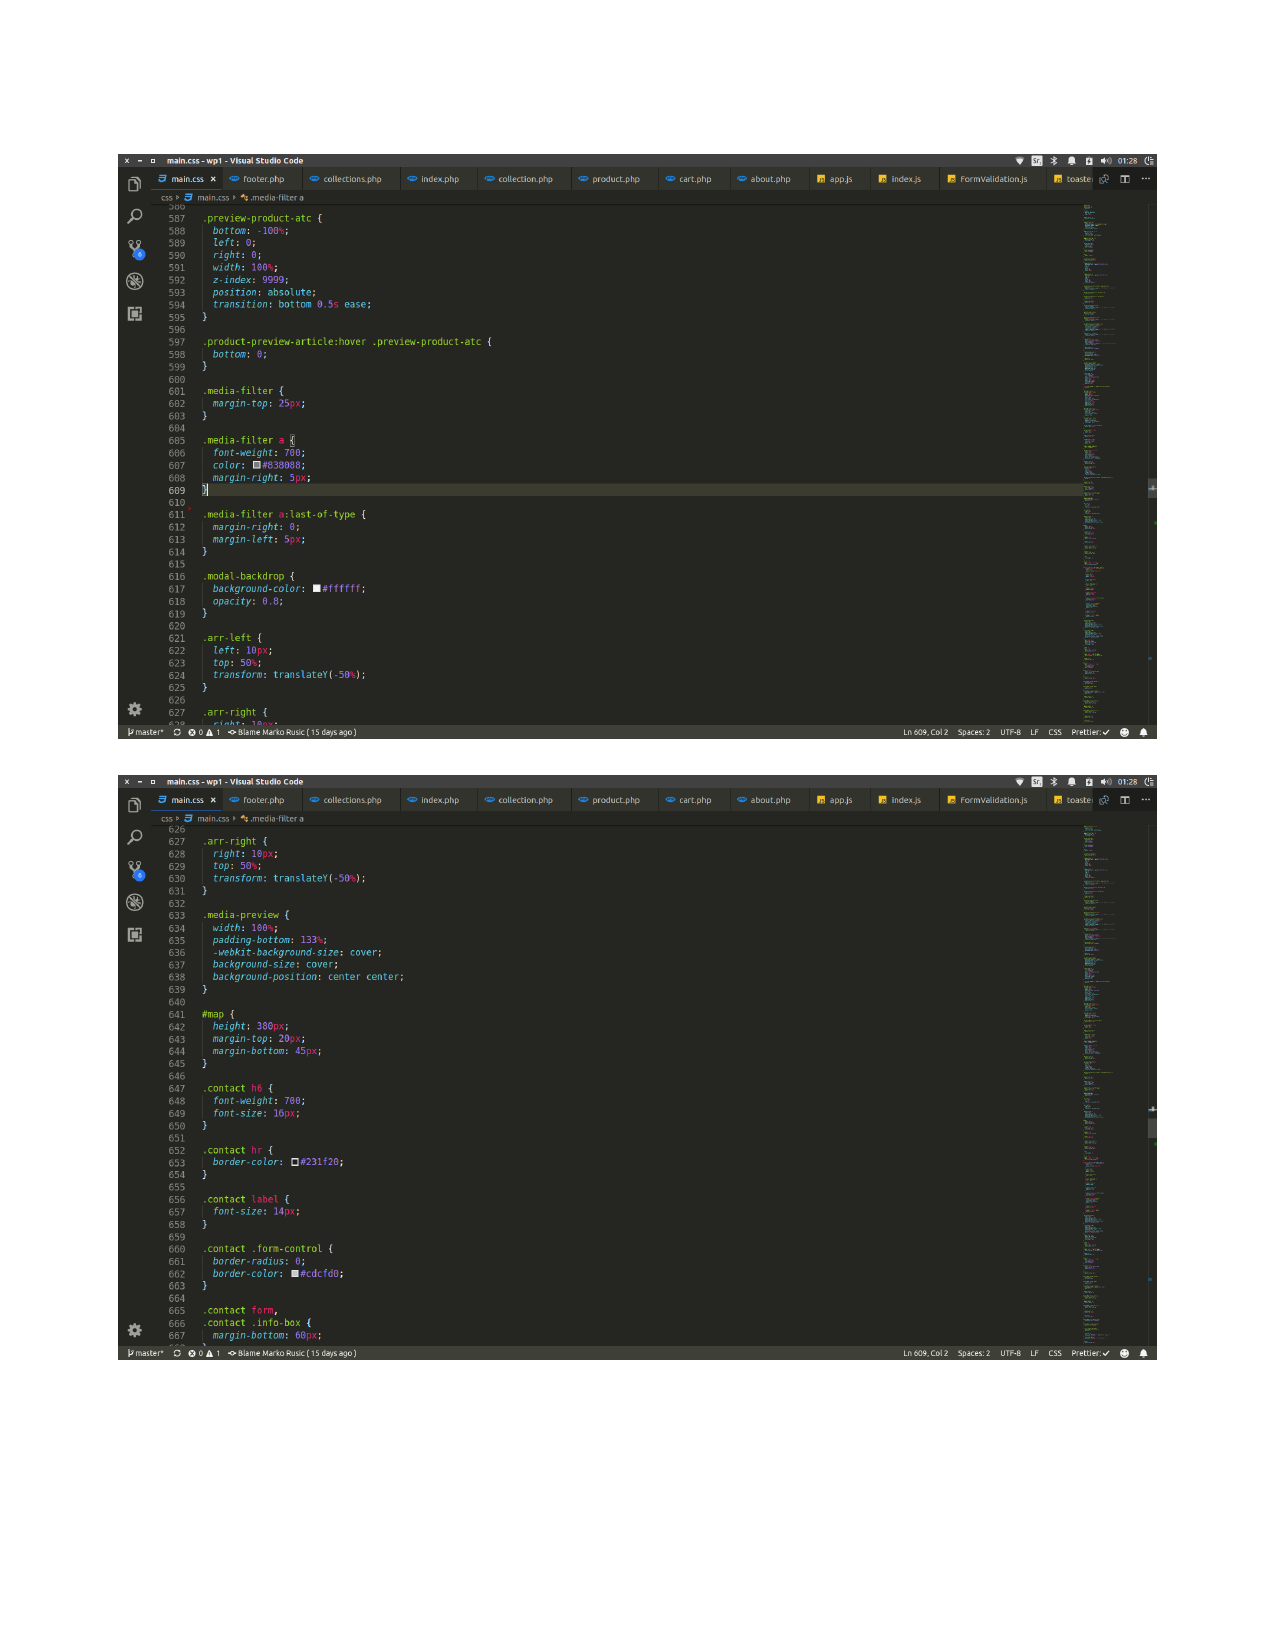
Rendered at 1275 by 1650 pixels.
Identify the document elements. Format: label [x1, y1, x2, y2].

picture [118, 775, 1157, 1360]
picture [118, 154, 1157, 739]
